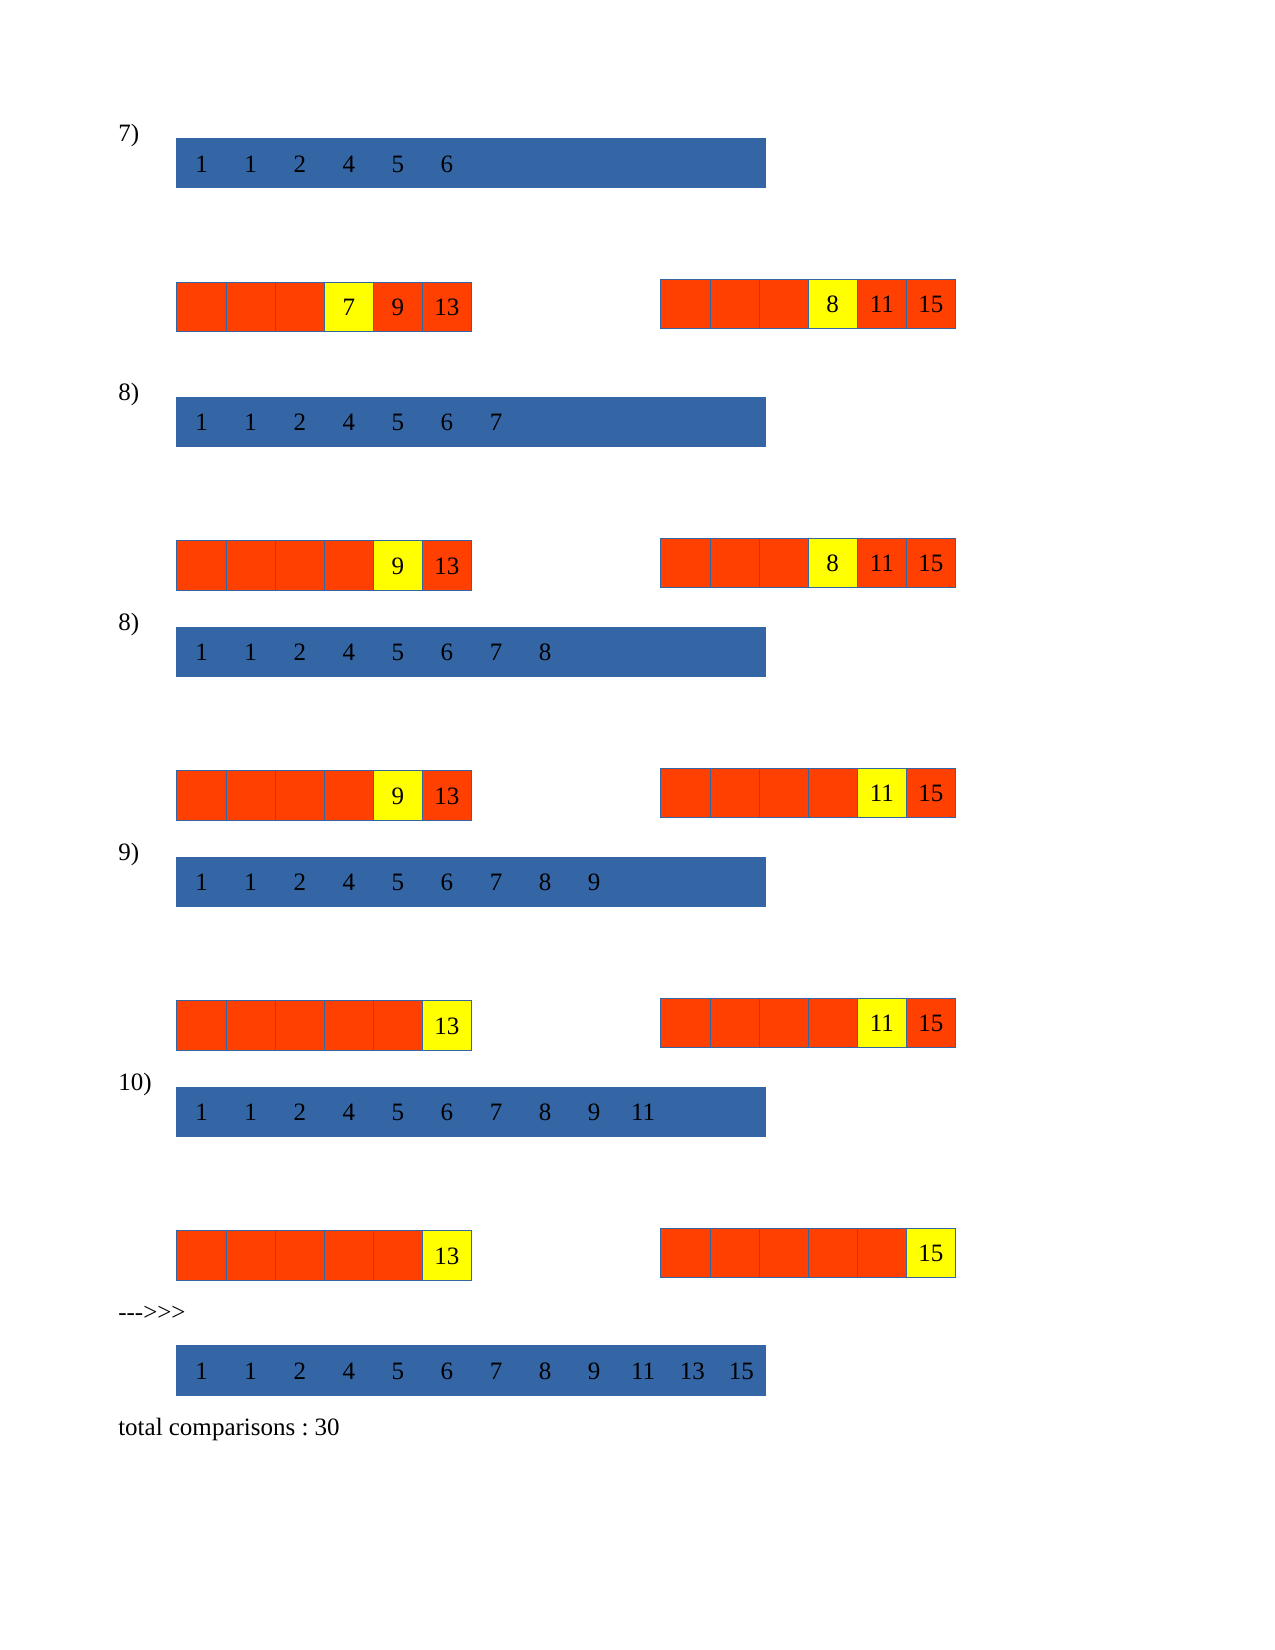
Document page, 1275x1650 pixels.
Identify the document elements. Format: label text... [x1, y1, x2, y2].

text total comparisons : 30 [118, 1412, 1157, 1441]
text 10) [118, 1067, 1157, 1096]
text --->>> [118, 1297, 1157, 1326]
text 7) [118, 118, 1157, 147]
text 8) [118, 607, 1157, 636]
text 9) [118, 837, 1157, 866]
text 8) [118, 377, 1157, 406]
